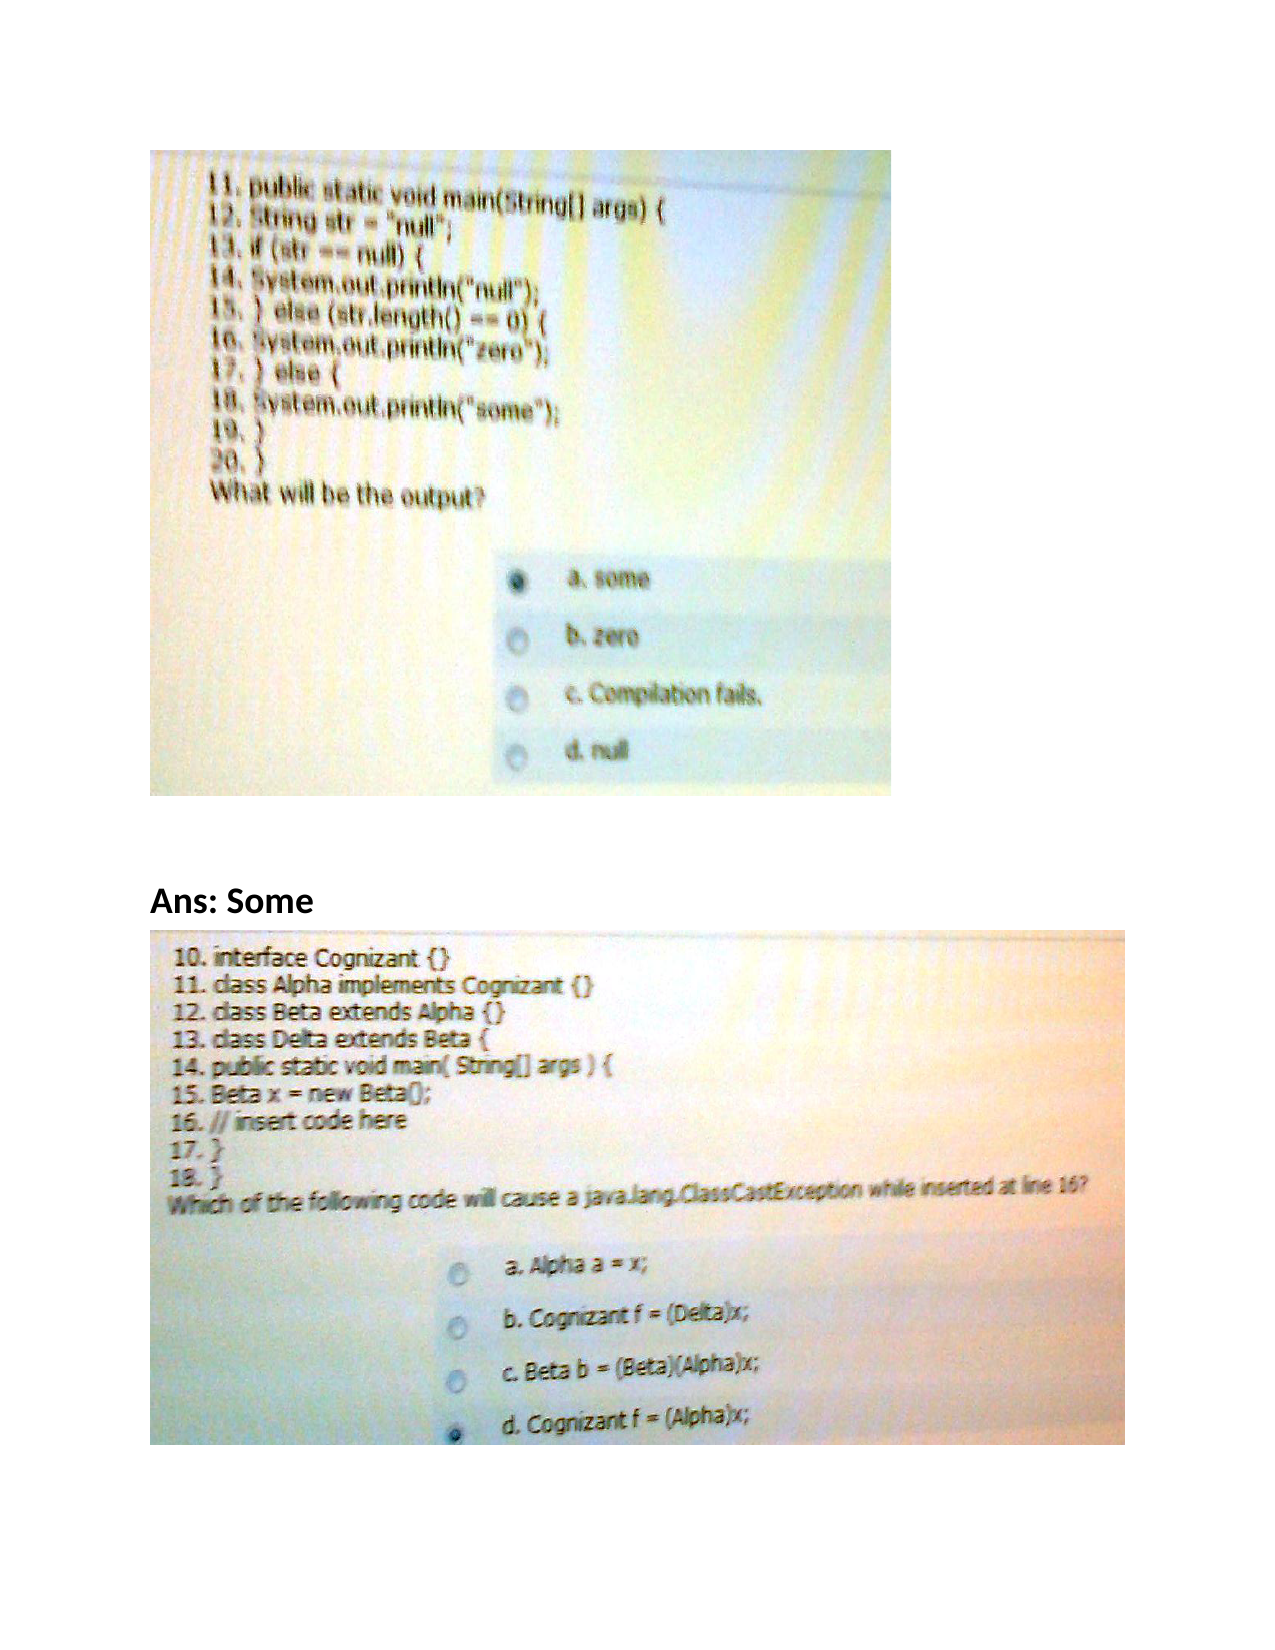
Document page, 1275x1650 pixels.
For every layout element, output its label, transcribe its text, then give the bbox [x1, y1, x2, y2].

text Ans: Some [150, 877, 1125, 930]
